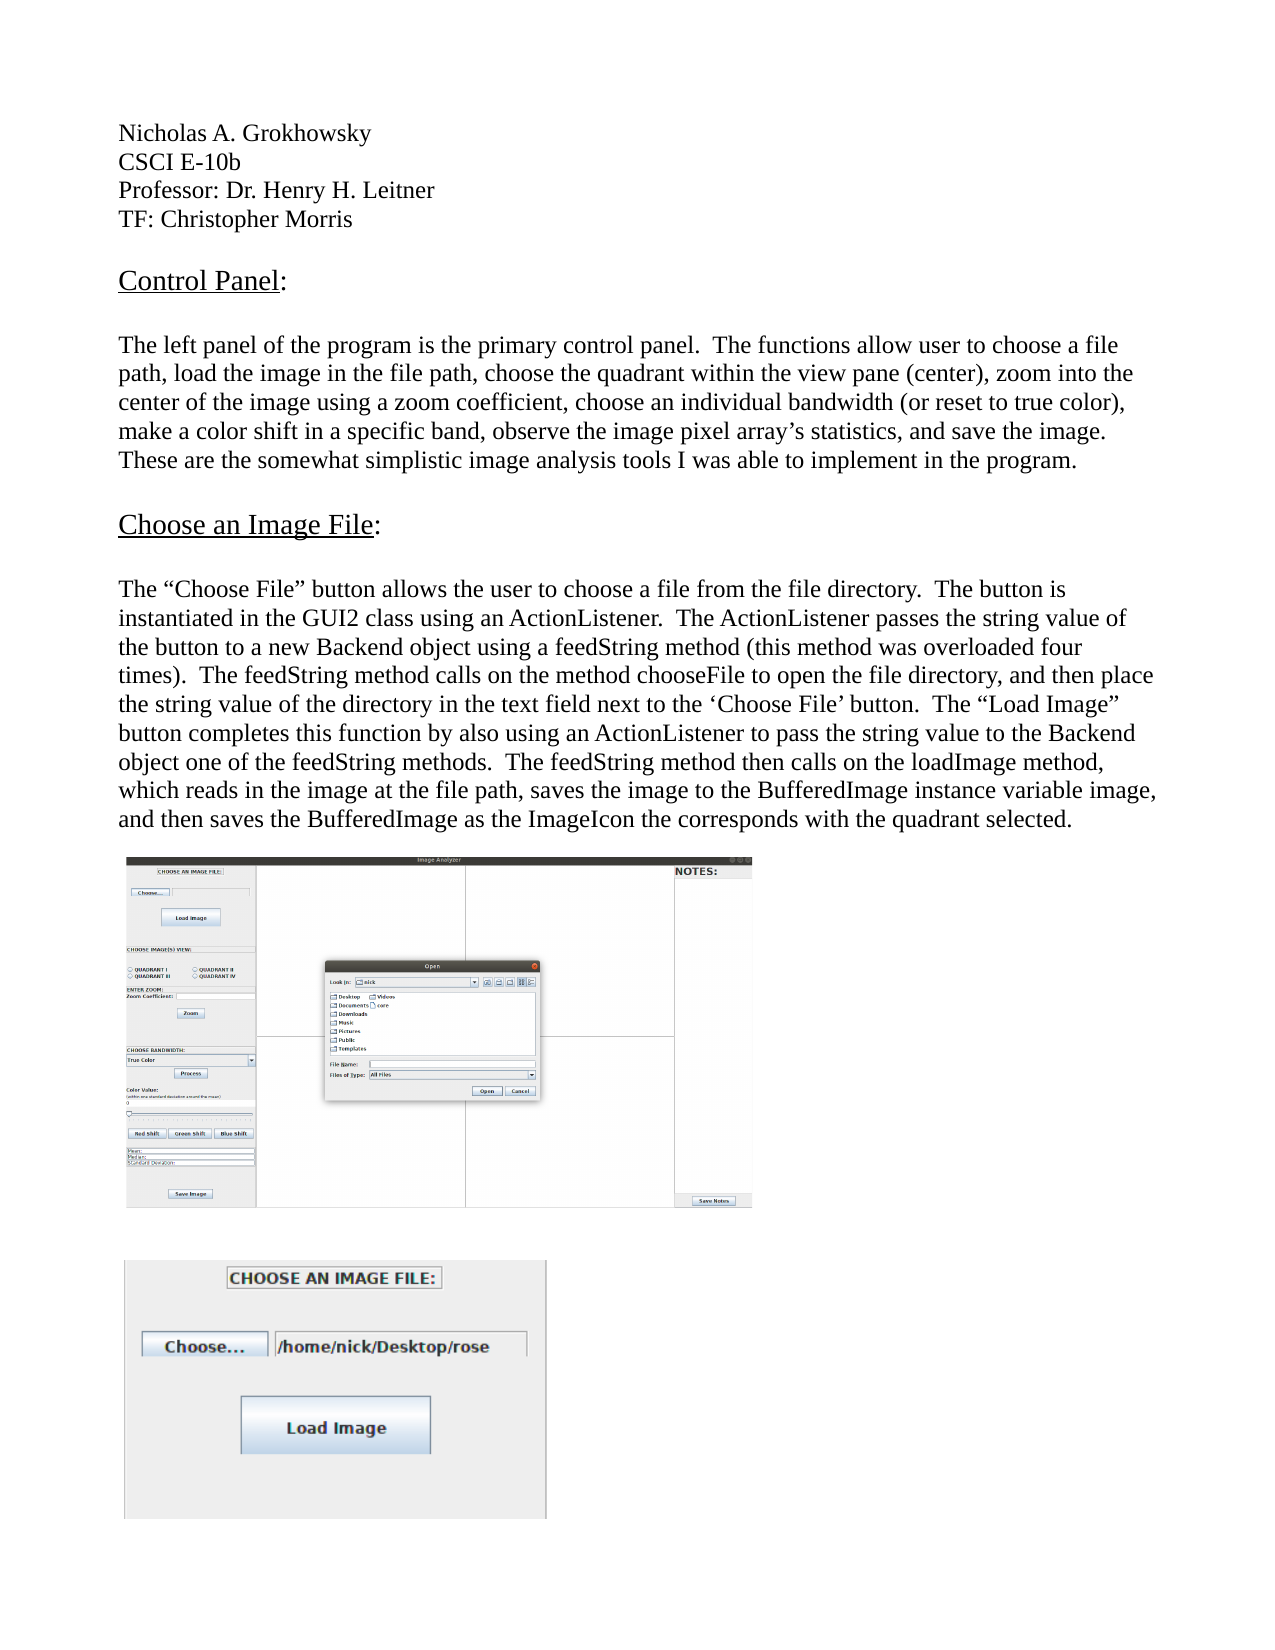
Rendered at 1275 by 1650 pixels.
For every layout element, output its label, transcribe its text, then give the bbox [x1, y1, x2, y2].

text The left panel of the program is the primary control panel. The functions allow user to choose a file path, load the image in the file path, choose the quadrant within the view pane (center), zoom into the center of the image using a zoom coefficient, choose an individual bandwidth (or reset to true color), make a color shift in a specific band, observe the image pixel array’s statistics, and save the image. These are the somewhat simplistic image analysis tools I was able to implement in the program. [118, 330, 1157, 473]
text Choose an Image File: [118, 507, 1157, 541]
picture [124, 1260, 548, 1519]
picture [126, 857, 753, 1208]
text Control Panel: [118, 263, 1157, 296]
text The “Choose File” button allows the user to choose a file from the file directory. The button is instantiated in the GUI2 class using an ActionListener. The ActionListener passes the string value of the button to a new Backend object using a feedString method (this method was overloaded four times). The feedString method calls on the method chooseFile to open the file directory, and then place the string value of the directory in the text field next to the ‘Choose File’ button. The “Load Image” button completes this function by also using an ActionListener to pass the string value to the Backend object one of the feedString methods. The feedString method then calls on the loadImage method, which reads in the image at the file path, saves the image to the BufferedImage instance variable image, and then saves the BufferedImage as the ImageIcon the corresponds with the quadrant selected. [118, 574, 1157, 833]
